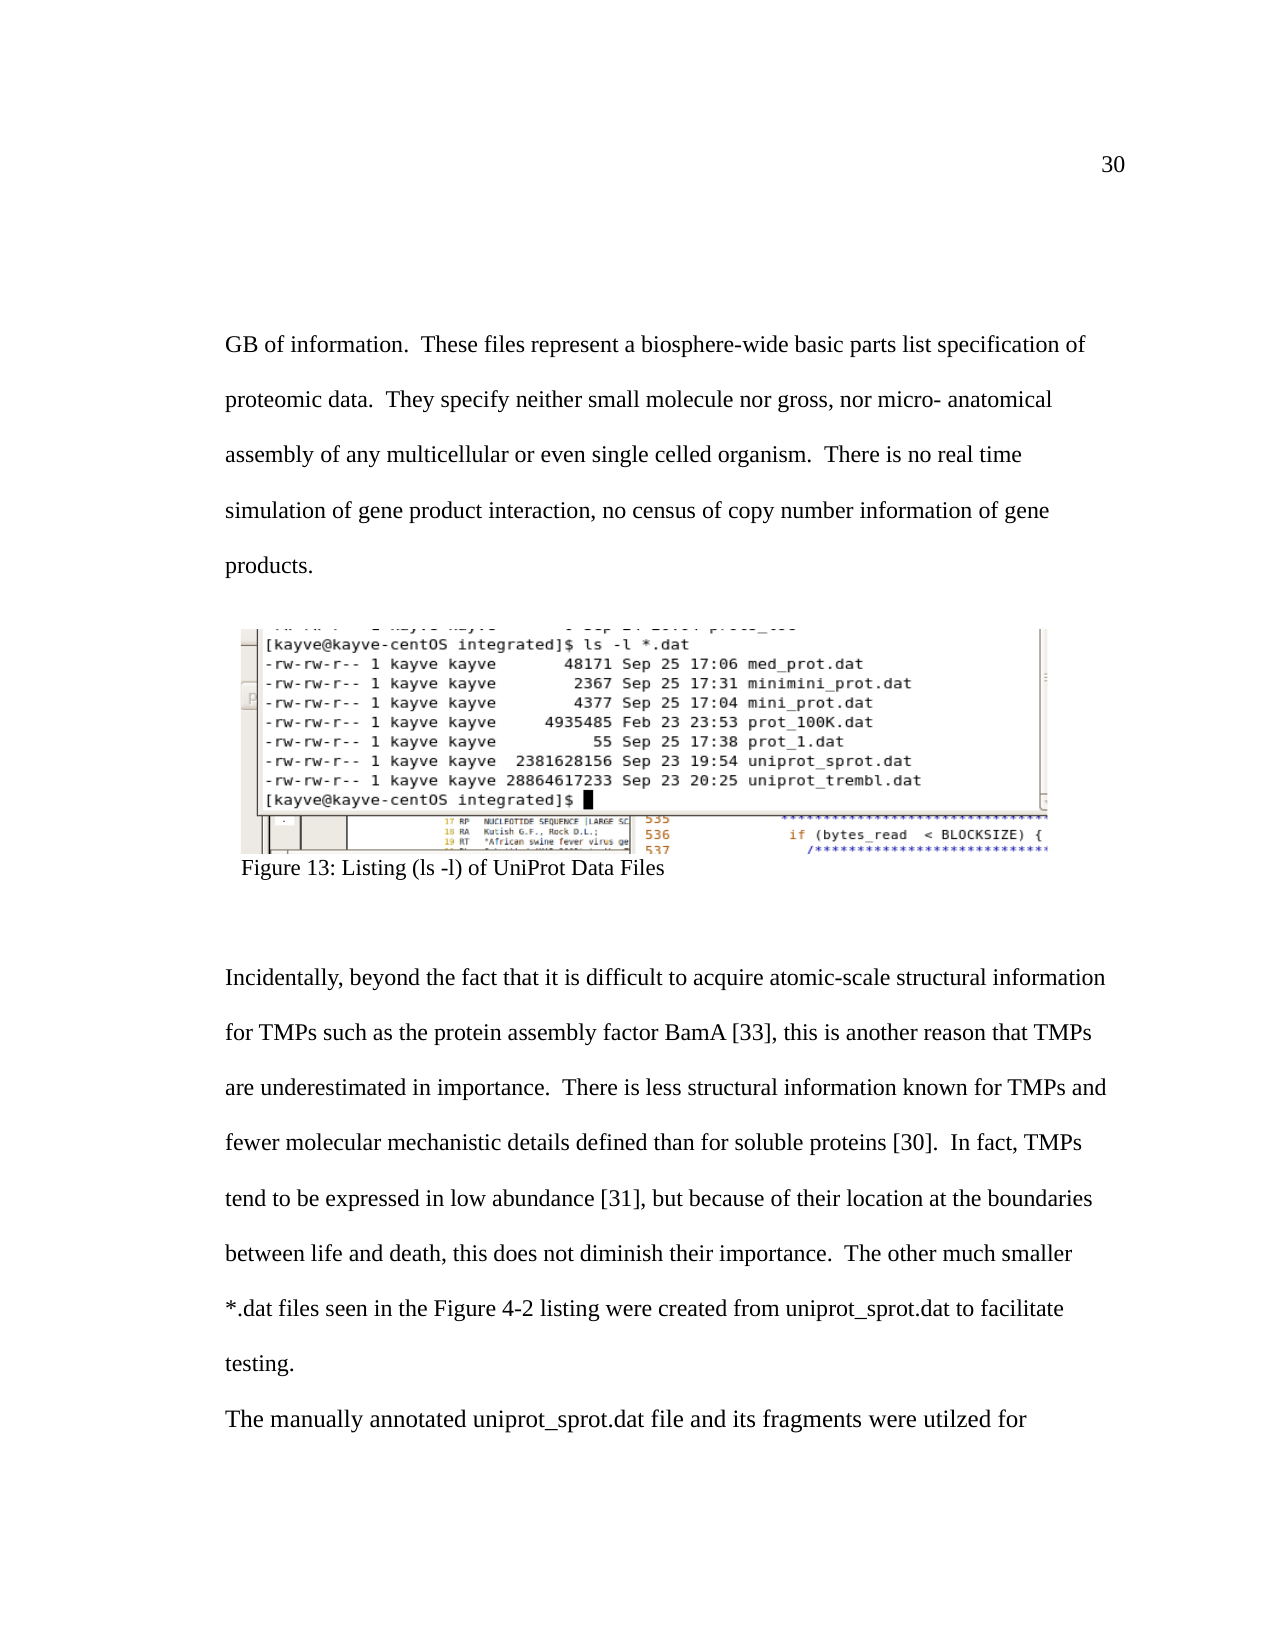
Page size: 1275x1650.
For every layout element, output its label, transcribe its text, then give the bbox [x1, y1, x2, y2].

text Incidentally, beyond the fact that it is difficult to acquire atomic-scale structural information for TMPs such as the protein assembly factor BamA [33], this is another reason that TMPs are underestimated in importance. There is less structural information known for TMPs and fewer molecular mechanistic details defined than for soluble proteins [30]. In fact, TMPs tend to be expressed in low abundance [31], but because of their location at the boundaries between life and death, this does not diminish their importance. The other much smaller *.dat files seen in the Figure 4-2 listing were created from uniprot_sprot.dat to facilitate testing. [225, 963, 1125, 1377]
text Figure 13: Listing (ls -l) of UniProt Data Files [241, 854, 1048, 880]
text GB of information. These files represent a biosphere-wide basic parts list specification of proteomic data. They specify neither small molecule nor gross, nor micro- anatomical assembly of any multicellular or even single celled organism. There is no real time simulation of gene product interaction, no census of copy number information of gene products. [225, 330, 1125, 578]
text The manually annotated uniprot_sprot.dat file and its fragments were utilzed for [225, 1404, 1125, 1433]
picture [240, 629, 1048, 854]
